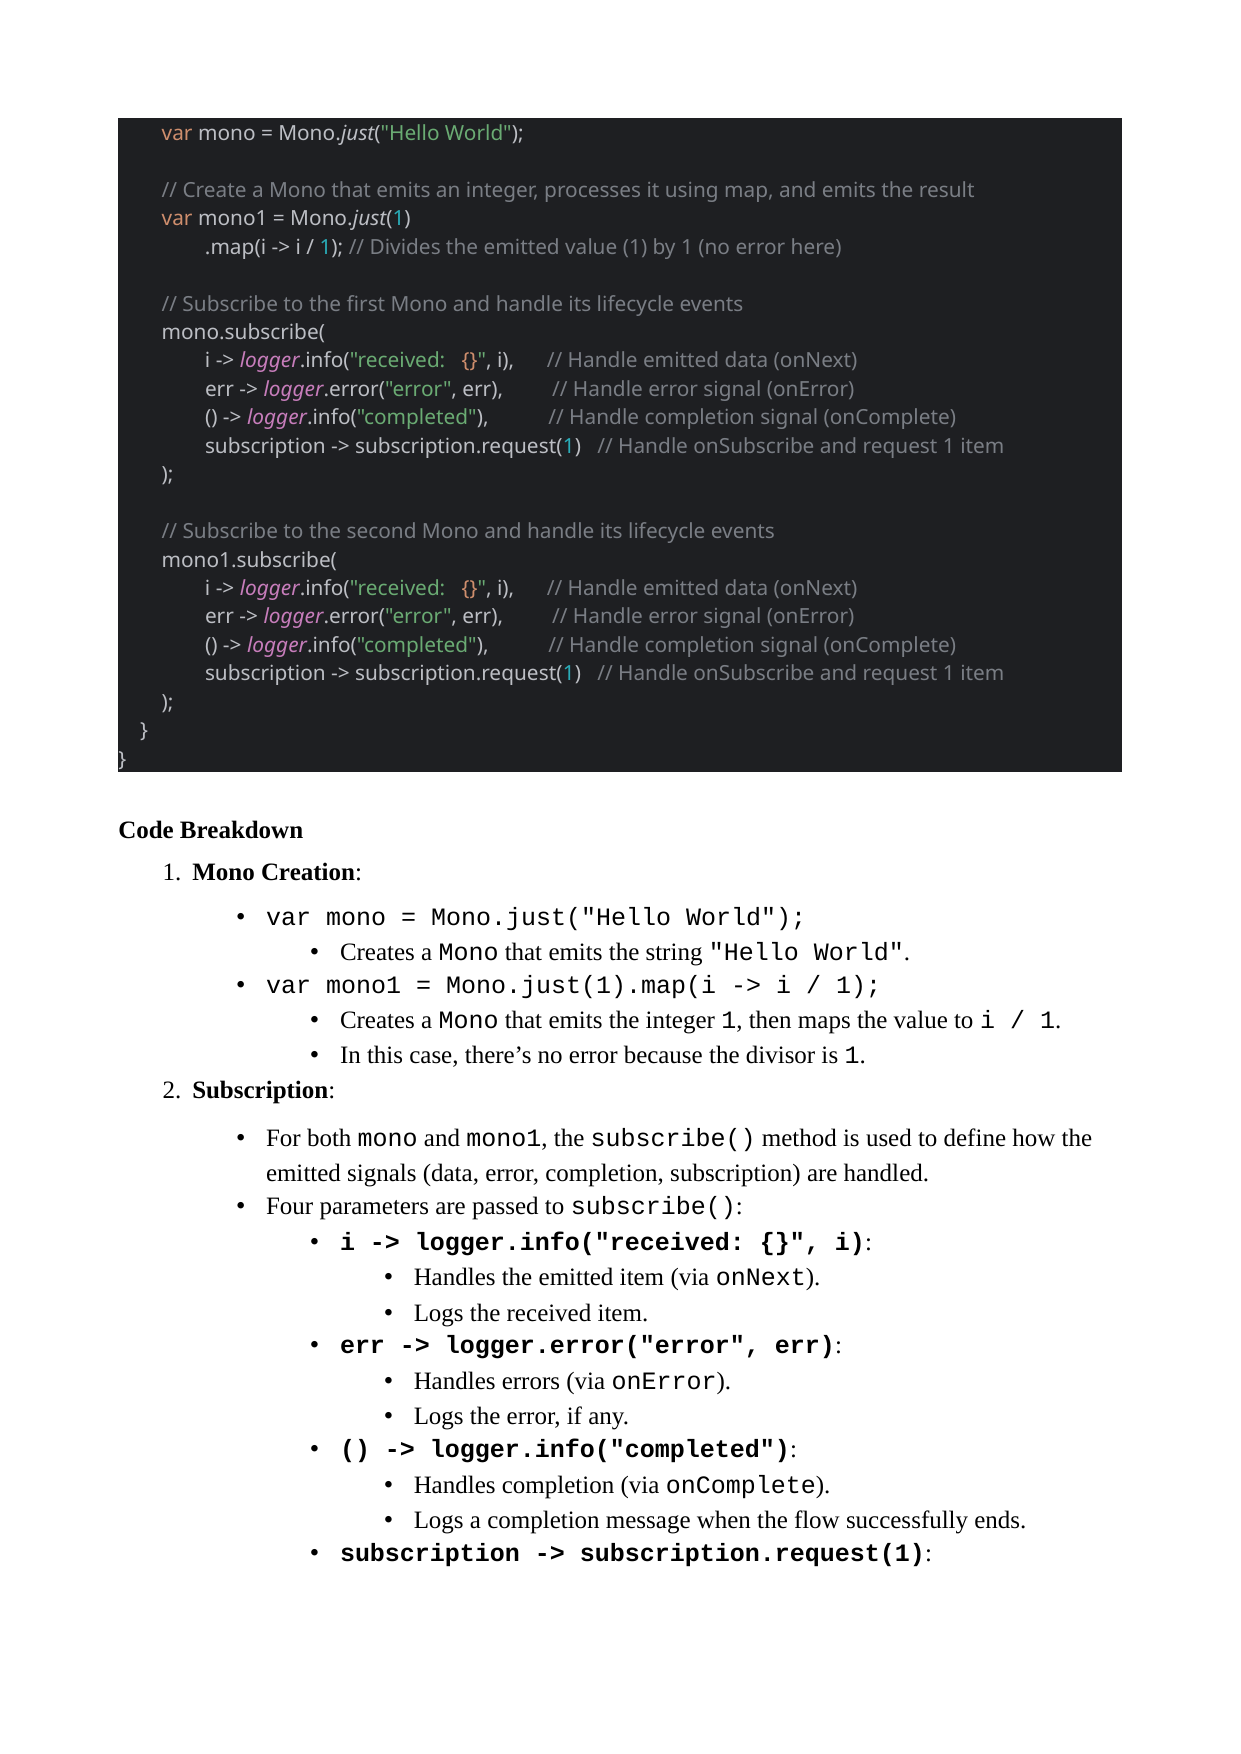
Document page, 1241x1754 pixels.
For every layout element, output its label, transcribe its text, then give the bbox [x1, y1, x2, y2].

list Subscription: [162, 1076, 1122, 1104]
list Four parameters are passed to subscribe(): [236, 1191, 1122, 1222]
list i -> logger.info("received: {}", i): [310, 1227, 1122, 1258]
list var mono1 = Mono.just(1).map(i -> i / 1); [236, 972, 1122, 1001]
list var mono = Mono.just("Hello World"); [236, 904, 1122, 933]
list Creates a Mono that emits the integer 1, then maps the value to i / 1. [310, 1005, 1122, 1036]
list Logs the received item. [384, 1298, 1122, 1326]
subtitle Code Breakdown [118, 816, 1122, 844]
list Logs the error, if any. [384, 1401, 1122, 1430]
list For both mono and mono1, the subscribe() method is used to define how the emitted signals (data, error, completion, subscription) are handled. [236, 1123, 1122, 1187]
list err -> logger.error("error", err): [310, 1331, 1122, 1361]
text var mono = Mono.just("Hello World"); // Create a Mono that emits an integer, processes it using map, and emits the result var mono1 = Mono.just(1) .map(i -> i / 1); // Divides the emitted value (1) by 1 (no error here) // Subscribe to the first Mono and handle its lifecycle events mono.subscribe( i -> logger.info("received: {}", i), // Handle emitted data (onNext) err -> logger.error("error", err), // Handle error signal (onError) () -> logger.info("completed"), // Handle completion signal (onComplete) subscription -> subscription.request(1) // Handle onSubscribe and request 1 item ); // Subscribe to the second Mono and handle its lifecycle events mono1.subscribe( i -> logger.info("received: {}", i), // Handle emitted data (onNext) err -> logger.error("error", err), // Handle error signal (onError) () -> logger.info("completed"), // Handle completion signal (onComplete) subscription -> subscription.request(1) // Handle onSubscribe and request 1 item ); } } [118, 118, 1122, 772]
list () -> logger.info("completed"): [310, 1434, 1122, 1465]
list Mono Creation: [162, 857, 1122, 886]
list In this case, there’s no error because the divisor is 1. [310, 1040, 1122, 1071]
list Logs a completion message when the flow successfully ends. [384, 1505, 1122, 1534]
list Handles errors (via onError). [384, 1366, 1122, 1397]
list subscription -> subscription.request(1): [310, 1538, 1122, 1569]
list Handles the emitted item (via onNext). [384, 1262, 1122, 1293]
list Creates a Mono that emits the string "Hello World". [310, 937, 1122, 968]
list Handles completion (via onComplete). [384, 1470, 1122, 1501]
